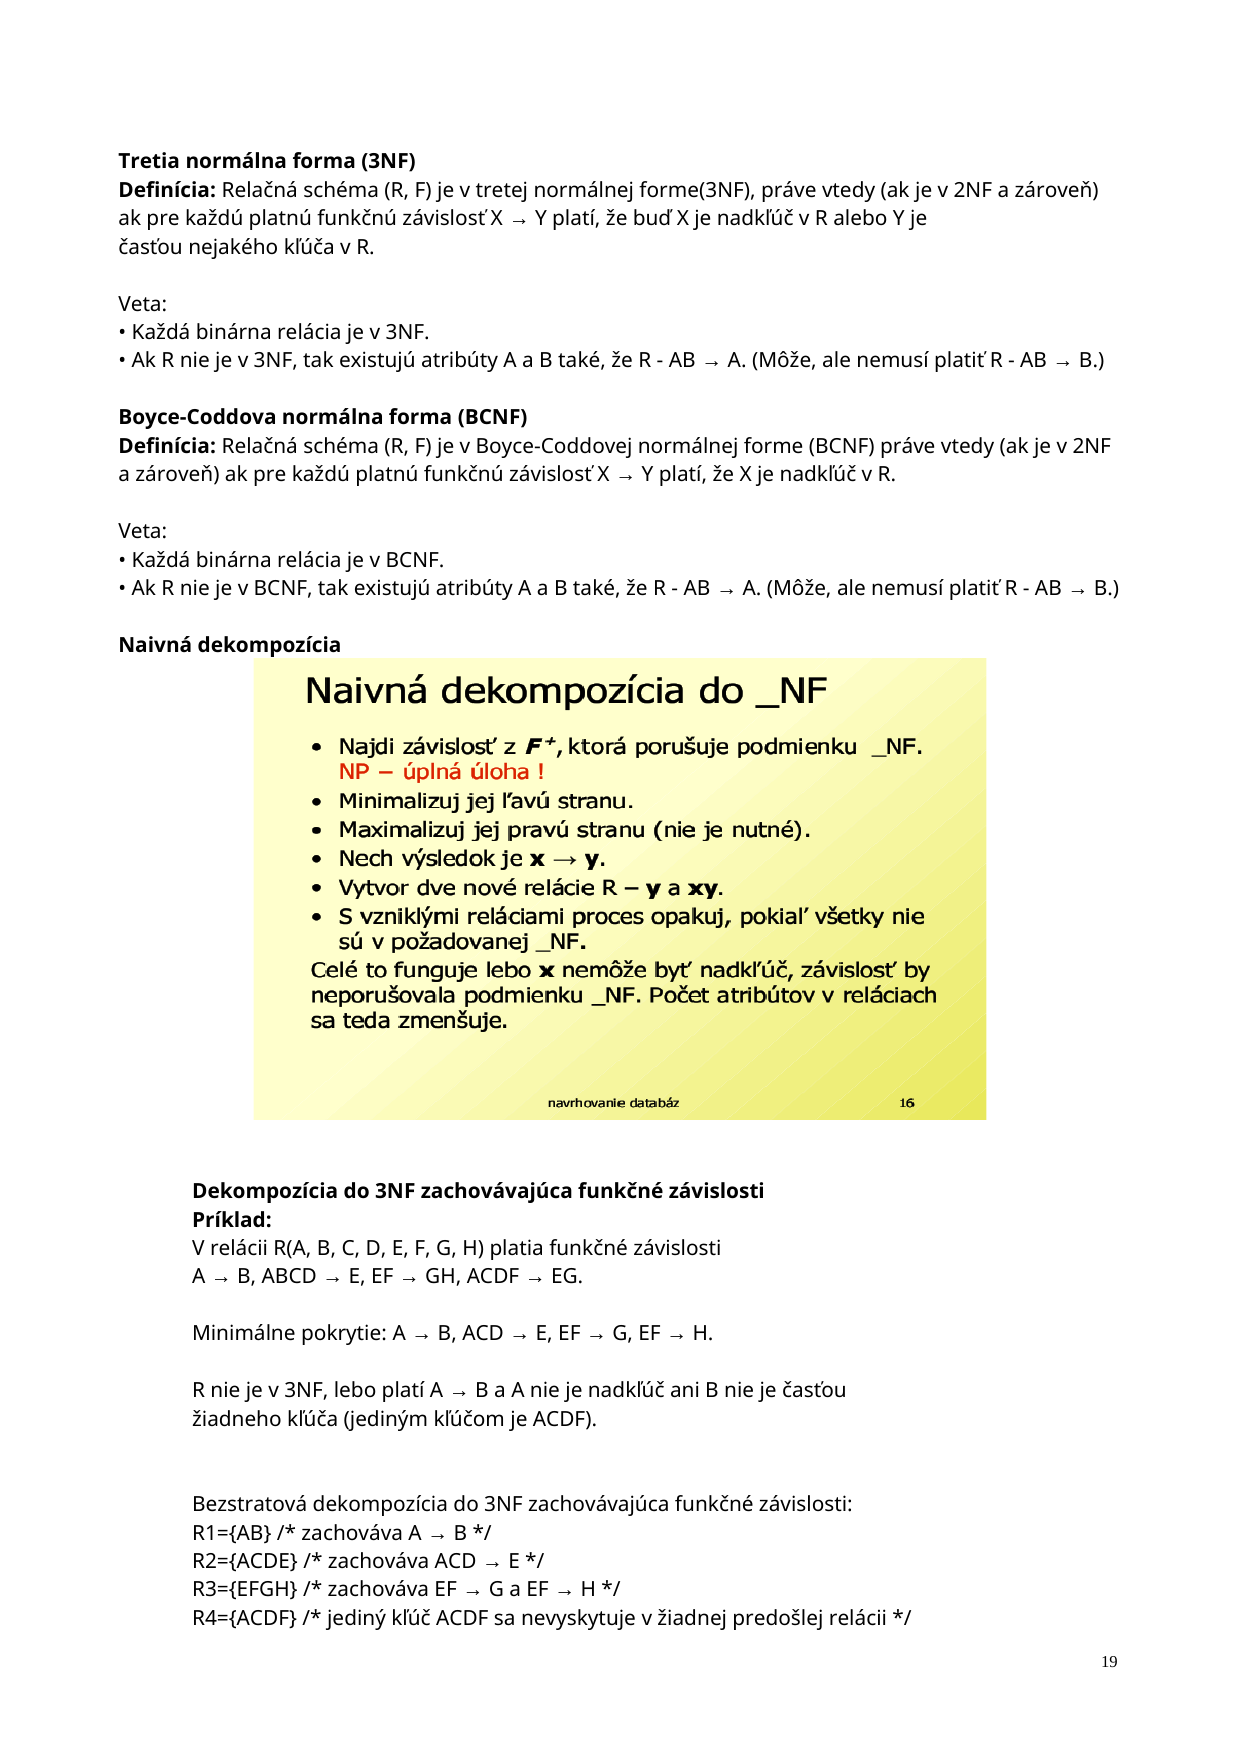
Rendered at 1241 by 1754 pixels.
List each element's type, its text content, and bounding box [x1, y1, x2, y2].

text • Každá binárna relácia je v 3NF. [118, 317, 1122, 346]
text Tretia normálna forma (3NF) [118, 147, 1122, 175]
text Dekompozícia do 3NF zachovávajúca funkčné závislosti [192, 1176, 1122, 1205]
text R2={ACDE} /* zachováva ACD → E */ [192, 1546, 1122, 1574]
text Naivná dekompozícia [118, 630, 1122, 658]
picture [253, 658, 987, 1120]
text Veta: [118, 289, 1122, 317]
text žiadneho kľúča (jediným kľúčom je ACDF). [192, 1404, 1122, 1432]
text R3={EFGH} /* zachováva EF → G a EF → H */ [192, 1574, 1122, 1603]
text V relácii R(A, B, C, D, E, F, G, H) platia funkčné závislosti [192, 1233, 1122, 1262]
text • Ak R nie je v BCNF, tak existujú atribúty A a B také, že R - AB → A. (Môže, ale nemusí platiť R - AB → B.) [118, 573, 1122, 602]
text časťou nejakého kľúča v R. [118, 232, 1122, 260]
text • Každá binárna relácia je v BCNF. [118, 545, 1122, 573]
text R1={AB} /* zachováva A → B */ [192, 1518, 1122, 1546]
text Boyce-Coddova normálna forma (BCNF) [118, 402, 1122, 431]
text Bezstratová dekompozícia do 3NF zachovávajúca funkčné závislosti: [192, 1489, 1122, 1518]
text Príklad: [192, 1205, 1122, 1233]
text R4={ACDF} /* jediný kľúč ACDF sa nevyskytuje v žiadnej predošlej relácii */ [192, 1603, 1122, 1631]
text A → B, ABCD → E, EF → GH, ACDF → EG. [192, 1262, 1122, 1290]
text Minimálne pokrytie: A → B, ACD → E, EF → G, EF → H. [192, 1318, 1122, 1347]
text Definícia: Relačná schéma (R, F) je v tretej normálnej forme(3NF), práve vtedy (ak je v 2NF a zároveň) ak pre každú platnú funkčnú závislosť X → Y platí, že buď X je nadkľúč v R alebo Y je [118, 175, 1122, 232]
text Veta: [118, 516, 1122, 545]
text Definícia: Relačná schéma (R, F) je v Boyce-Coddovej normálnej forme (BCNF) práve vtedy (ak je v 2NF a zároveň) ak pre každú platnú funkčnú závislosť X → Y platí, že X je nadkľúč v R. [118, 431, 1122, 488]
text • Ak R nie je v 3NF, tak existujú atribúty A a B také, že R - AB → A. (Môže, ale nemusí platiť R - AB → B.) [118, 346, 1122, 374]
text R nie je v 3NF, lebo platí A → B a A nie je nadkľúč ani B nie je časťou [192, 1375, 1122, 1404]
